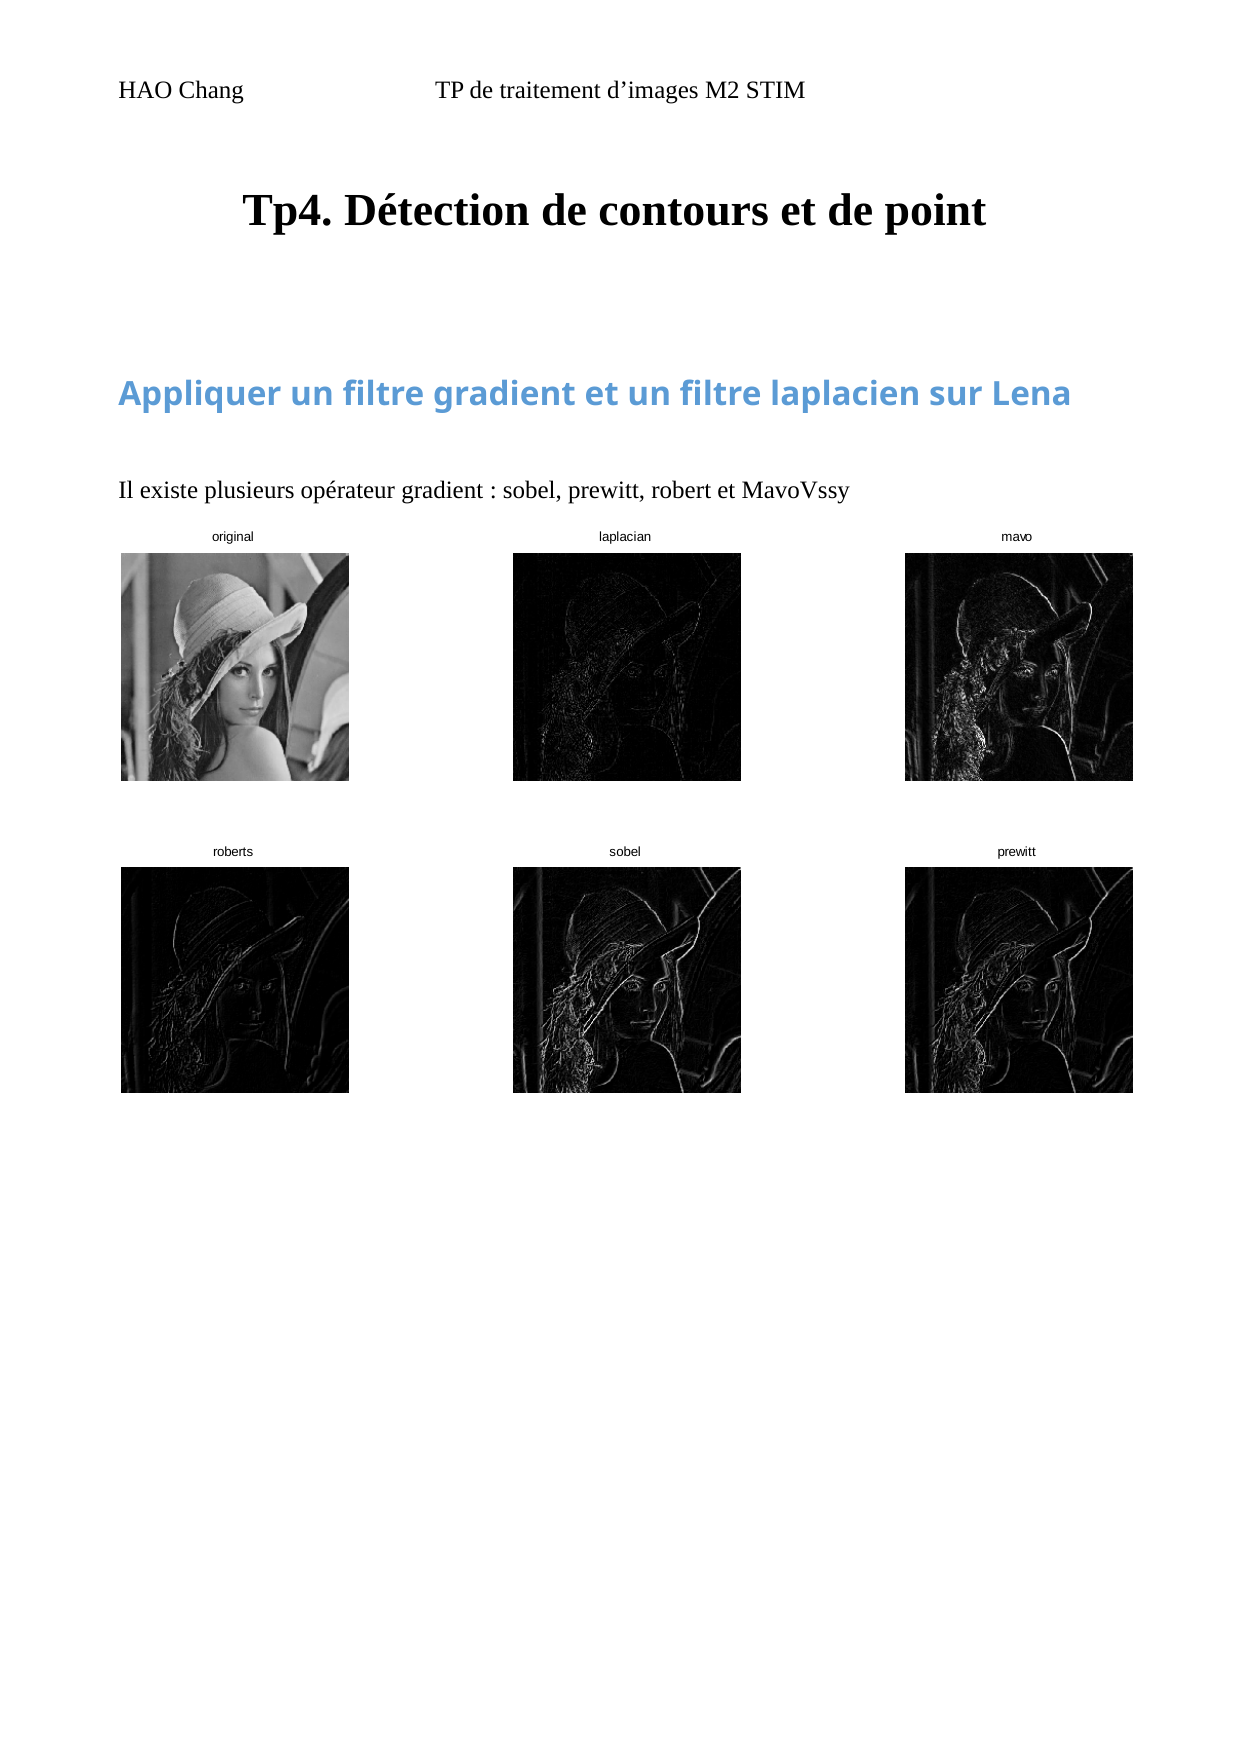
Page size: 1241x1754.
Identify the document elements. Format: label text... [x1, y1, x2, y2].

subtitle Tp4. Détection de contours et de point [118, 182, 1122, 235]
subtitle Appliquer un filtre gradient et un filtre laplacien sur Lena [118, 370, 1122, 416]
text Il existe plusieurs opérateur gradient : sobel, prewitt, robert et MavoVssy [118, 475, 1122, 504]
